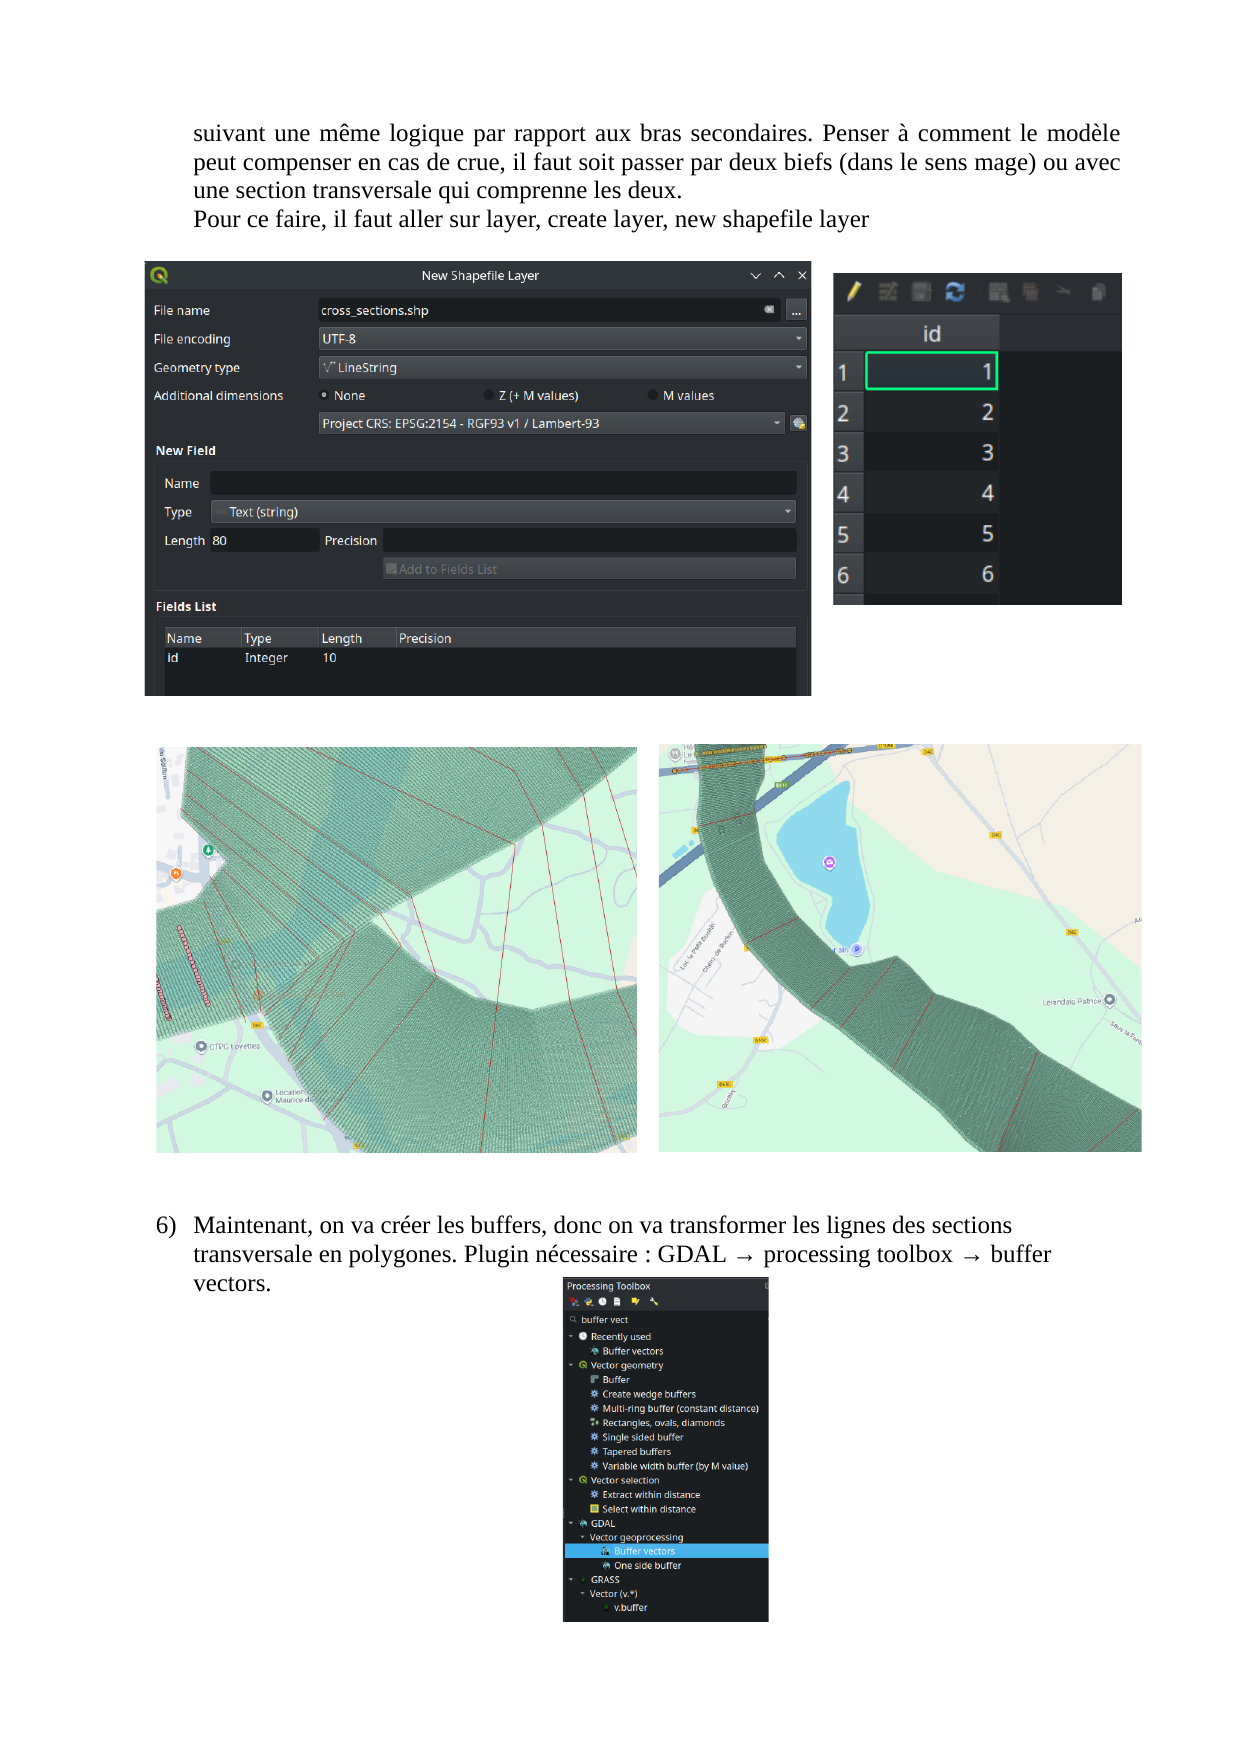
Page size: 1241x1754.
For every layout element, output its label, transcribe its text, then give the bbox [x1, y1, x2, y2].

picture [156, 747, 637, 1153]
picture [658, 744, 1142, 1152]
list Maintenant, on va créer les buffers, donc on va transformer les lignes des sections transversale en polygones. Plugin nécessaire : GDAL → processing toolbox → buffer vectors. [156, 1211, 1122, 1297]
picture [144, 261, 812, 696]
picture [833, 273, 1122, 605]
list suivant une même logique par rapport aux bras secondaires. Penser à comment le modèle peut compenser en cas de crue, il faut soit passer par deux biefs (dans le sens mage) ou avec une section transversale qui comprenne les deux. [156, 118, 1122, 204]
picture [562, 1277, 769, 1622]
list Pour ce faire, il faut aller sur layer, create layer, new shapefile layer [156, 204, 1122, 233]
